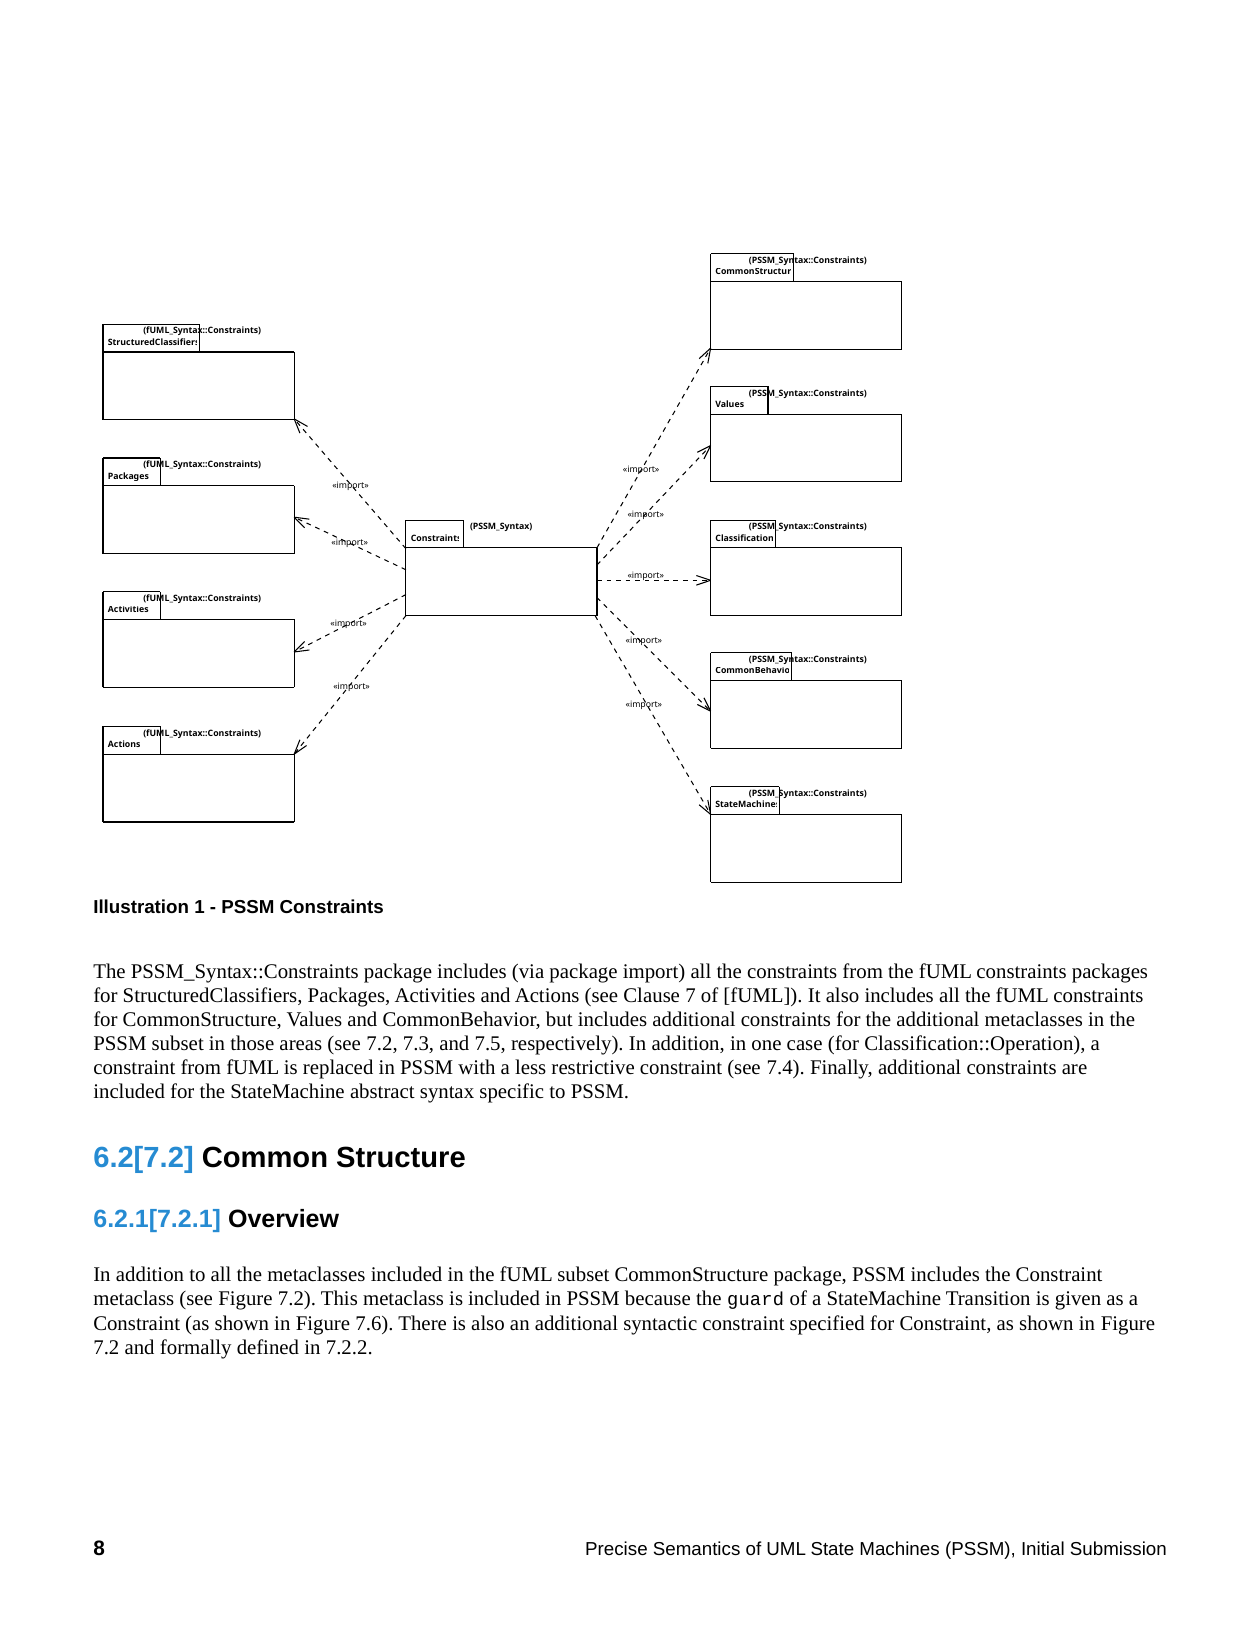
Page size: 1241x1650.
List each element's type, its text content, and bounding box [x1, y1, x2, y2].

text The PSSM_Syntax::Constraints package includes (via package import) all the constraints from the fUML constraints packages for StructuredClassifiers, Packages, Activities and Actions (see Clause 7 of [fUML]). It also includes all the fUML constraints for CommonStructure, Values and CommonBehavior, but includes additional constraints for the additional metaclasses in the PSSM subset in those areas (see 7.2, 7.3, and 7.5, respectively). In addition, in one case (for Classification::Operation), a constraint from fUML is replaced in PSSM with a less restrictive constraint (see 7.4). Finally, additional constraints are included for the StateMachine abstract syntax specific to PSSM. [93, 959, 1164, 1103]
subtitle Common Structure [93, 1139, 1164, 1174]
text Illustration 1 - PSSM Constraints [93, 243, 912, 917]
subtitle Overview [93, 1203, 1164, 1232]
text In addition to all the metaclasses included in the fUML subset CommonStructure package, PSSM includes the Constraint metaclass (see Figure 7.2). This metaclass is included in PSSM because the guard of a StateMachine Transition is given as a Constraint (as shown in Figure 7.6). There is also an additional syntactic constraint specified for Constraint, as shown in Figure 7.2 and formally defined in 7.2.2. [93, 1262, 1164, 1359]
